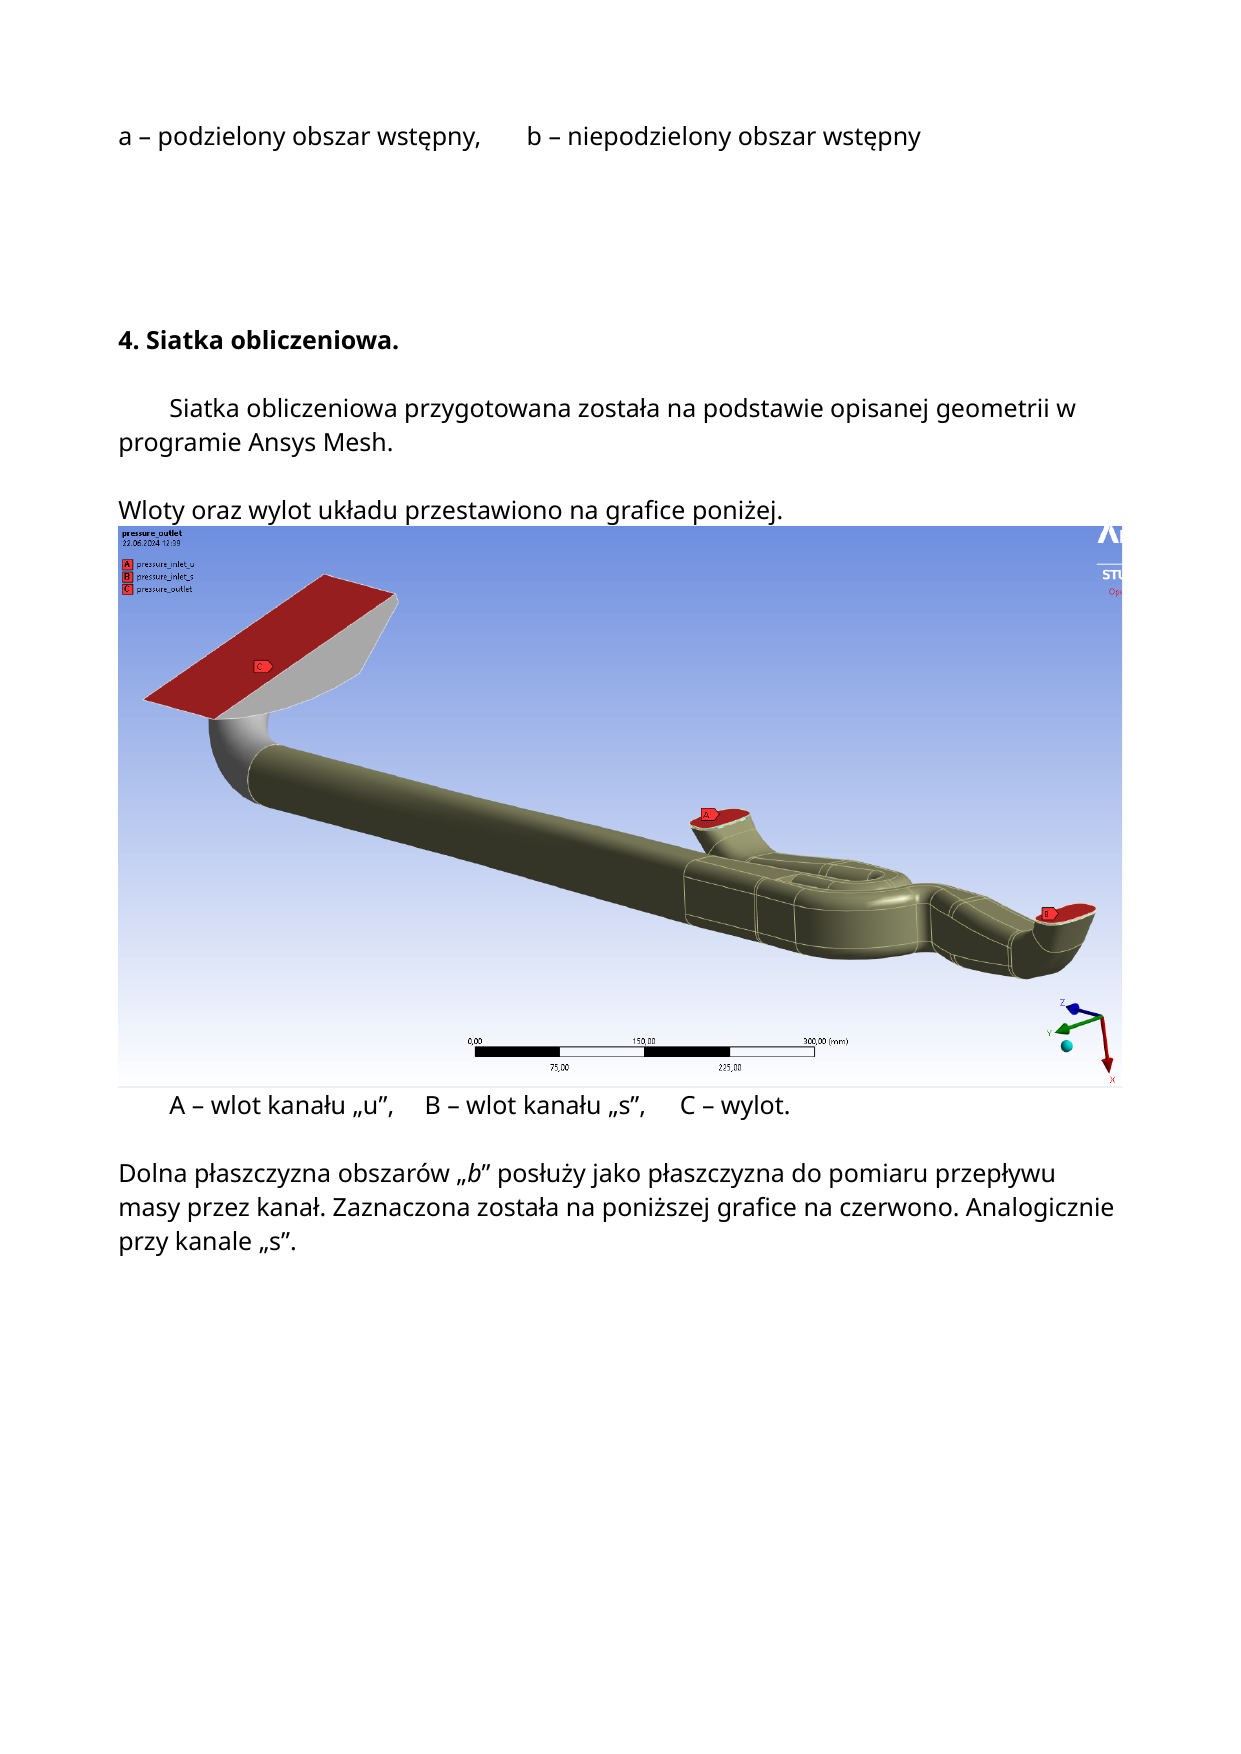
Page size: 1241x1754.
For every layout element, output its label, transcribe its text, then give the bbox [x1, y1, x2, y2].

picture [118, 526, 1123, 1088]
text Wloty oraz wylot układu przestawiono na grafice poniżej. [118, 493, 1122, 526]
text Siatka obliczeniowa przygotowana została na podstawie opisanej geometrii w programie Ansys Mesh. [118, 391, 1122, 459]
text Dolna płaszczyzna obszarów „b” posłuży jako płaszczyzna do pomiaru przepływu masy przez kanał. Zaznaczona została na poniższej grafice na czerwono. Analogicznie przy kanale „s”. [118, 1155, 1122, 1258]
text A – wlot kanału „u”, B – wlot kanału „s”, C – wylot. [118, 1088, 1122, 1121]
text 4. Siatka obliczeniowa. [118, 322, 1122, 357]
text a – podzielony obszar wstępny, b – niepodzielony obszar wstępny [118, 118, 1122, 152]
